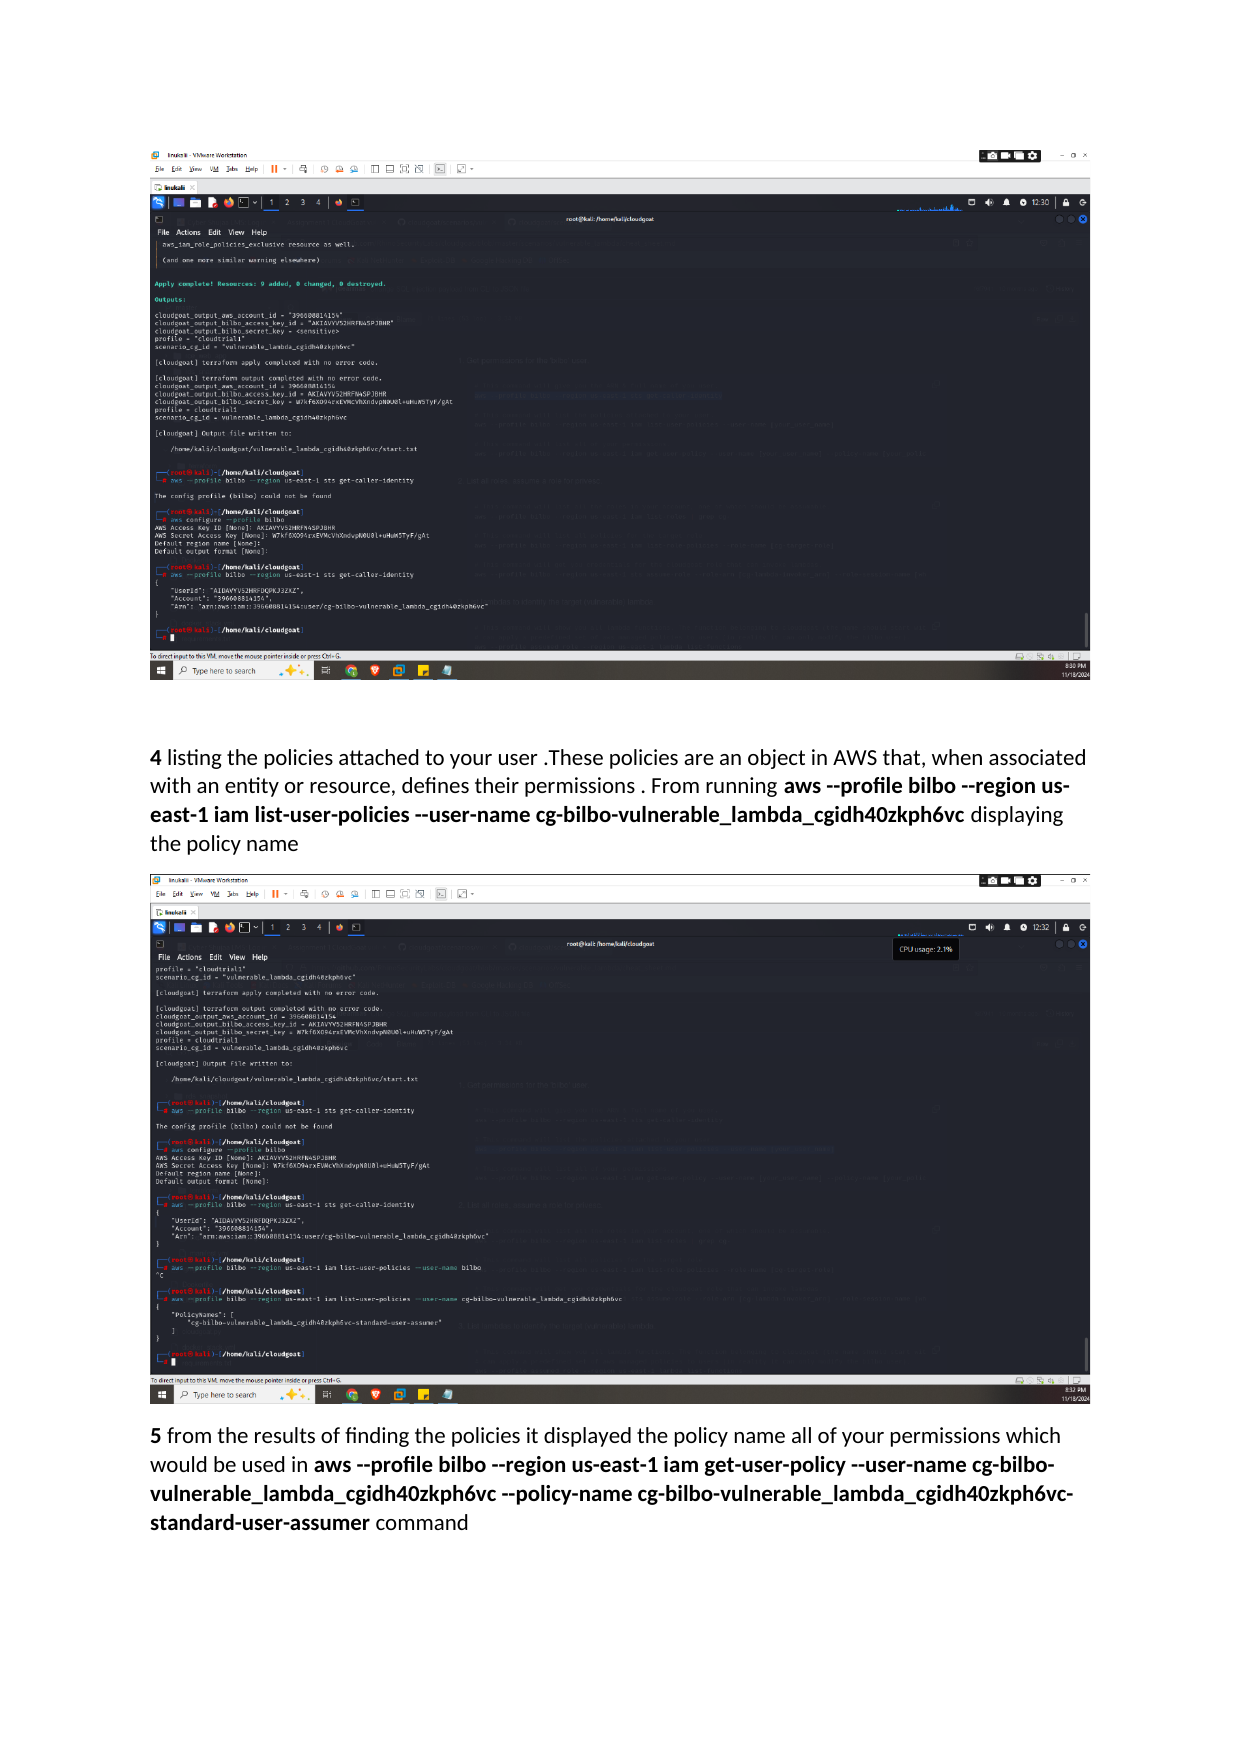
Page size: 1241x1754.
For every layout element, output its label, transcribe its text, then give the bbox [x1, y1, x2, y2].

text 5 from the results of finding the policies it displayed the policy name all of your permissions which would be used in aws --profile bilbo --region us-east-1 iam get-user-policy --user-name cg-bilbo-vulnerable_lambda_cgidh40zkph6vc --policy-name cg-bilbo-vulnerable_lambda_cgidh40zkph6vc-standard-user-assumer command [150, 1421, 1090, 1536]
text 4 listing the policies attached to your user .These policies are an object in AWS that, when associated with an entity or resource, defines their permissions . From running aws --profile bilbo --region us-east-1 iam list-user-policies --user-name cg-bilbo-vulnerable_lambda_cgidh40zkph6vc displaying the policy name [150, 743, 1090, 857]
